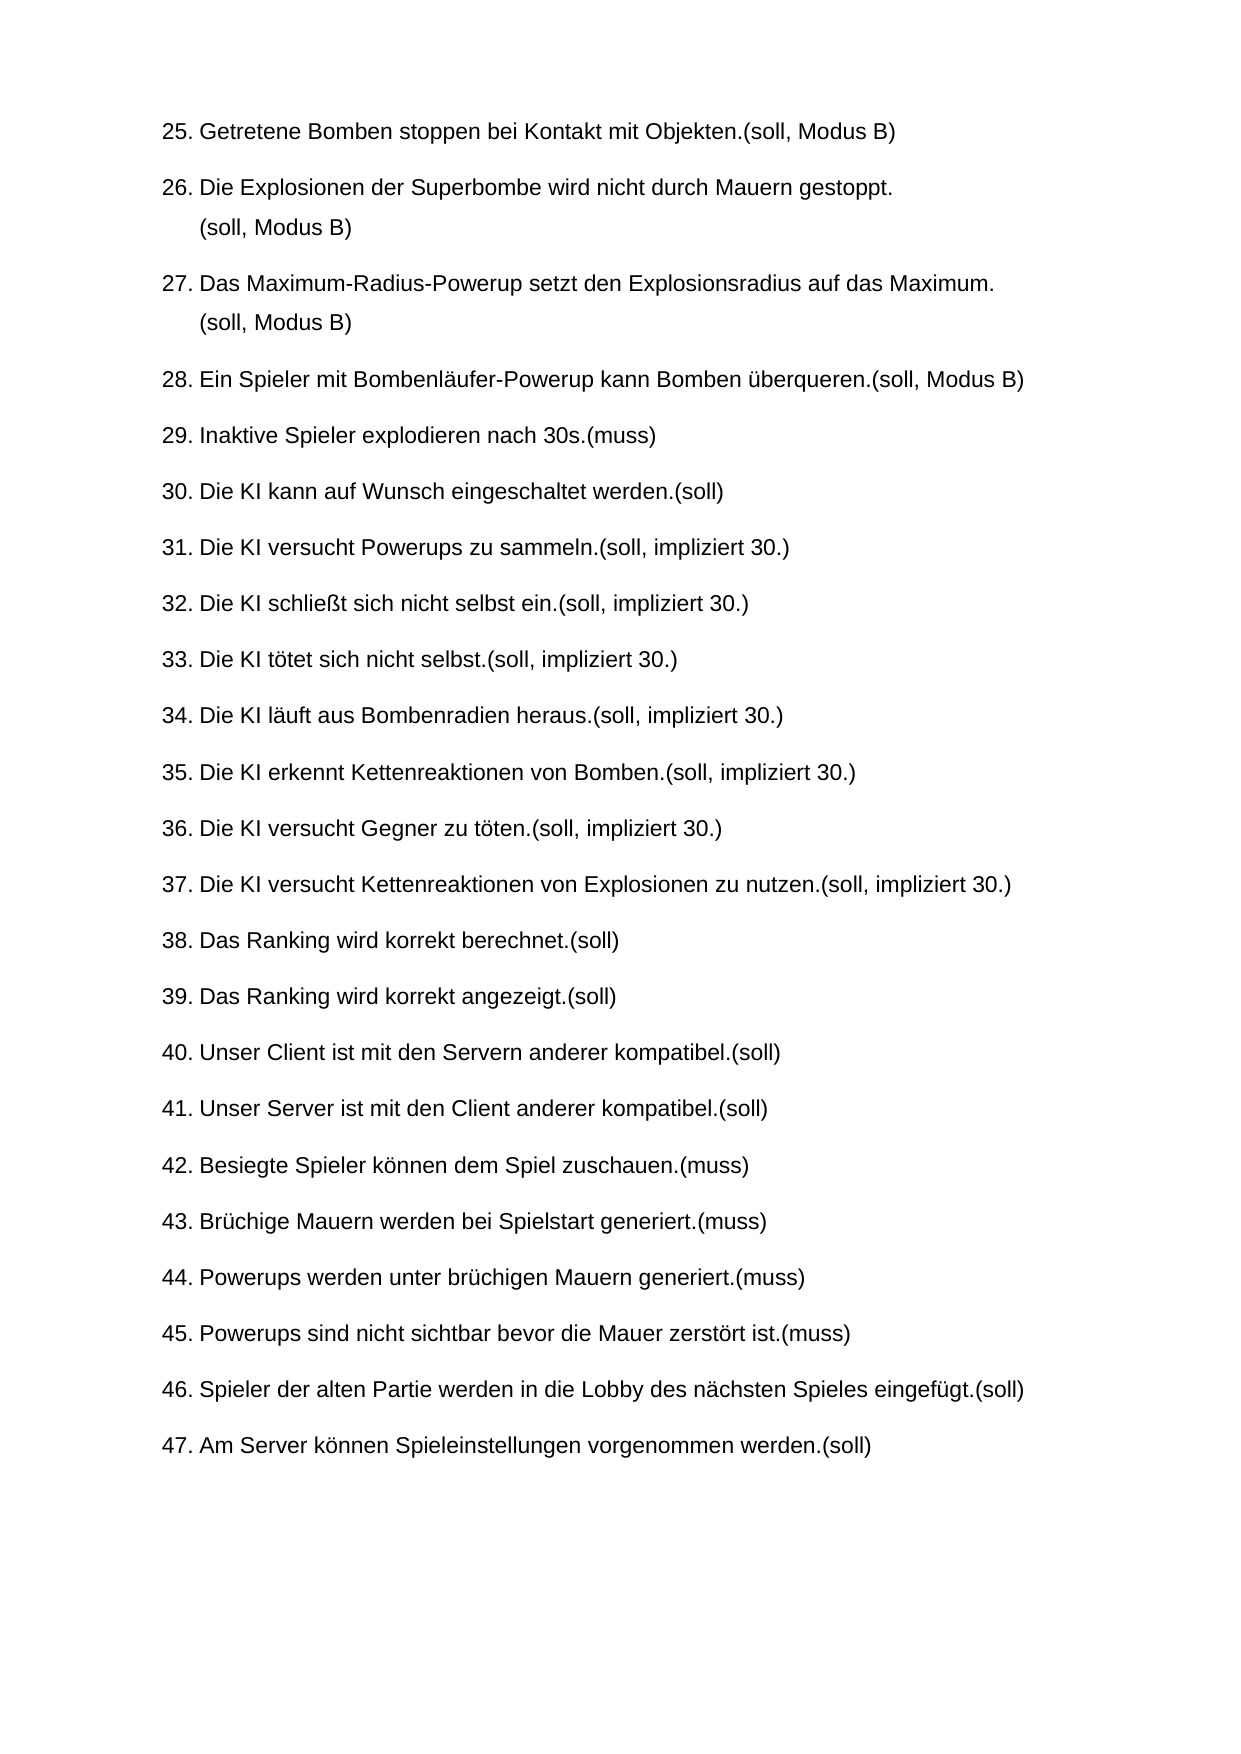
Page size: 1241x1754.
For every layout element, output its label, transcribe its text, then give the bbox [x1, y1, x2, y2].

list Unser Server ist mit den Client anderer kompatibel.(soll) [162, 1095, 1122, 1122]
list Die KI versucht Powerups zu sammeln.(soll, impliziert 30.) [162, 534, 1122, 560]
list Am Server können Spieleinstellungen vorgenommen werden.(soll) [162, 1432, 1122, 1459]
list Die Explosionen der Superbombe wird nicht durch Mauern gestoppt. (soll, Modus B) [162, 174, 1122, 240]
list Getretene Bomben stoppen bei Kontakt mit Objekten.(soll, Modus B) [162, 118, 1122, 144]
list Brüchige Mauern werden bei Spielstart generiert.(muss) [162, 1208, 1122, 1234]
list Inaktive Spieler explodieren nach 30s.(muss) [162, 422, 1122, 448]
list Unser Client ist mit den Servern anderer kompatibel.(soll) [162, 1039, 1122, 1066]
list Das Ranking wird korrekt berechnet.(soll) [162, 927, 1122, 953]
list Die KI versucht Kettenreaktionen von Explosionen zu nutzen.(soll, impliziert 30.) [162, 871, 1122, 897]
list Die KI läuft aus Bombenradien heraus.(soll, impliziert 30.) [162, 702, 1122, 729]
list Die KI erkennt Kettenreaktionen von Bomben.(soll, impliziert 30.) [162, 758, 1122, 785]
list Powerups sind nicht sichtbar bevor die Mauer zerstört ist.(muss) [162, 1320, 1122, 1346]
list Ein Spieler mit Bombenläufer-Powerup kann Bomben überqueren.(soll, Modus B) [162, 366, 1122, 392]
list Die KI versucht Gegner zu töten.(soll, impliziert 30.) [162, 815, 1122, 841]
list Die KI schließt sich nicht selbst ein.(soll, impliziert 30.) [162, 590, 1122, 616]
list Spieler der alten Partie werden in die Lobby des nächsten Spieles eingefügt.(soll) [162, 1376, 1122, 1402]
list Die KI tötet sich nicht selbst.(soll, impliziert 30.) [162, 646, 1122, 673]
list Besiegte Spieler können dem Spiel zuschauen.(muss) [162, 1152, 1122, 1178]
list Powerups werden unter brüchigen Mauern generiert.(muss) [162, 1264, 1122, 1290]
list Das Maximum-Radius-Powerup setzt den Explosionsradius auf das Maximum. (soll, Modus B) [162, 270, 1122, 336]
list Die KI kann auf Wunsch eingeschaltet werden.(soll) [162, 478, 1122, 504]
list Das Ranking wird korrekt angezeigt.(soll) [162, 983, 1122, 1009]
